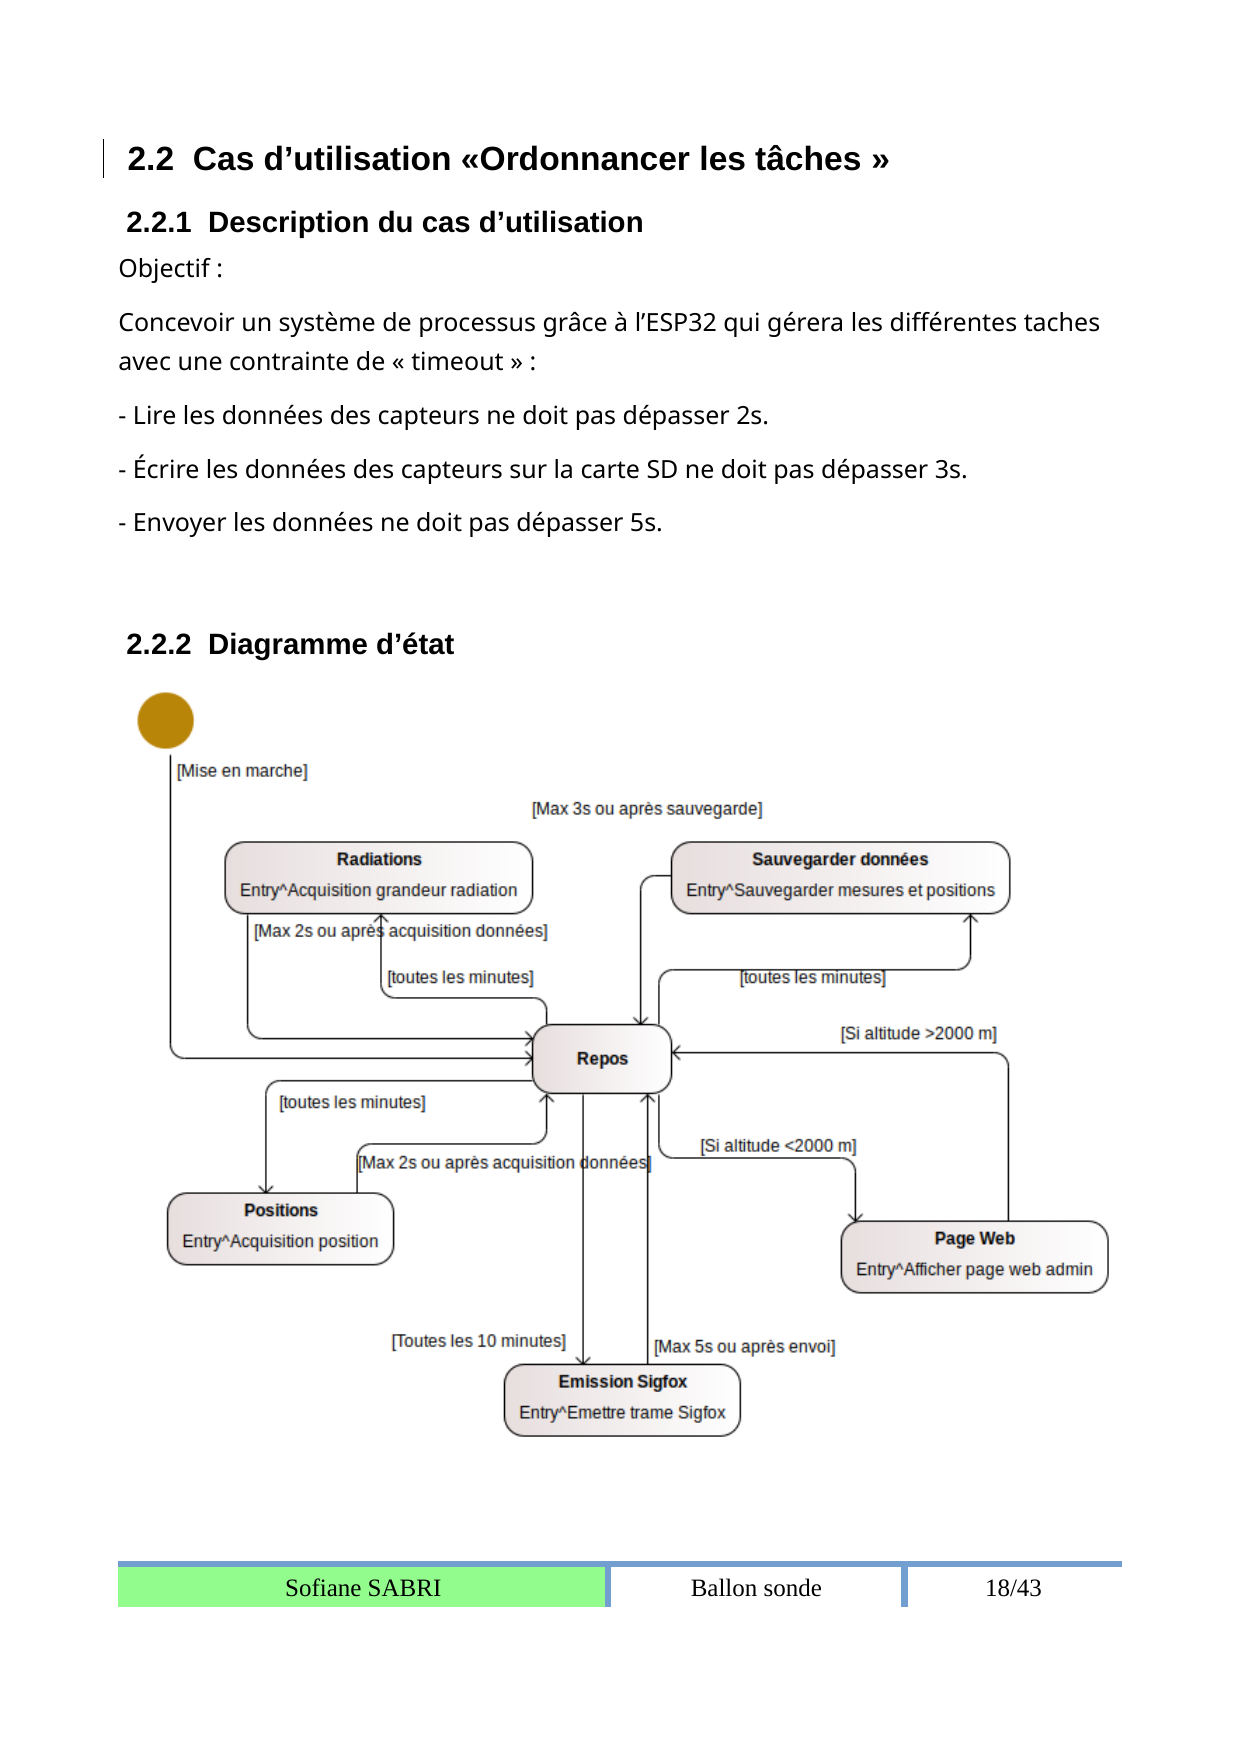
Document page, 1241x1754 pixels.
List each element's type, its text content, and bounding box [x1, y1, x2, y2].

subtitle Description du cas d’utilisation [118, 205, 1122, 238]
text Concevoir un système de processus grâce à l’ESP32 qui gérera les différentes taches avec une contrainte de « timeout » : [118, 305, 1122, 378]
subtitle Diagramme d’état [118, 627, 1122, 661]
picture [118, 673, 1123, 1451]
text - Envoyer les données ne doit pas dépasser 5s. [118, 505, 1122, 539]
text - Lire les données des capteurs ne doit pas dépasser 2s. [118, 398, 1122, 432]
subtitle Cas d’utilisation «Ordonnancer les tâches » [118, 139, 1122, 178]
text Objectif : [118, 251, 1122, 285]
text - Écrire les données des capteurs sur la carte SD ne doit pas dépasser 3s. [118, 451, 1122, 485]
